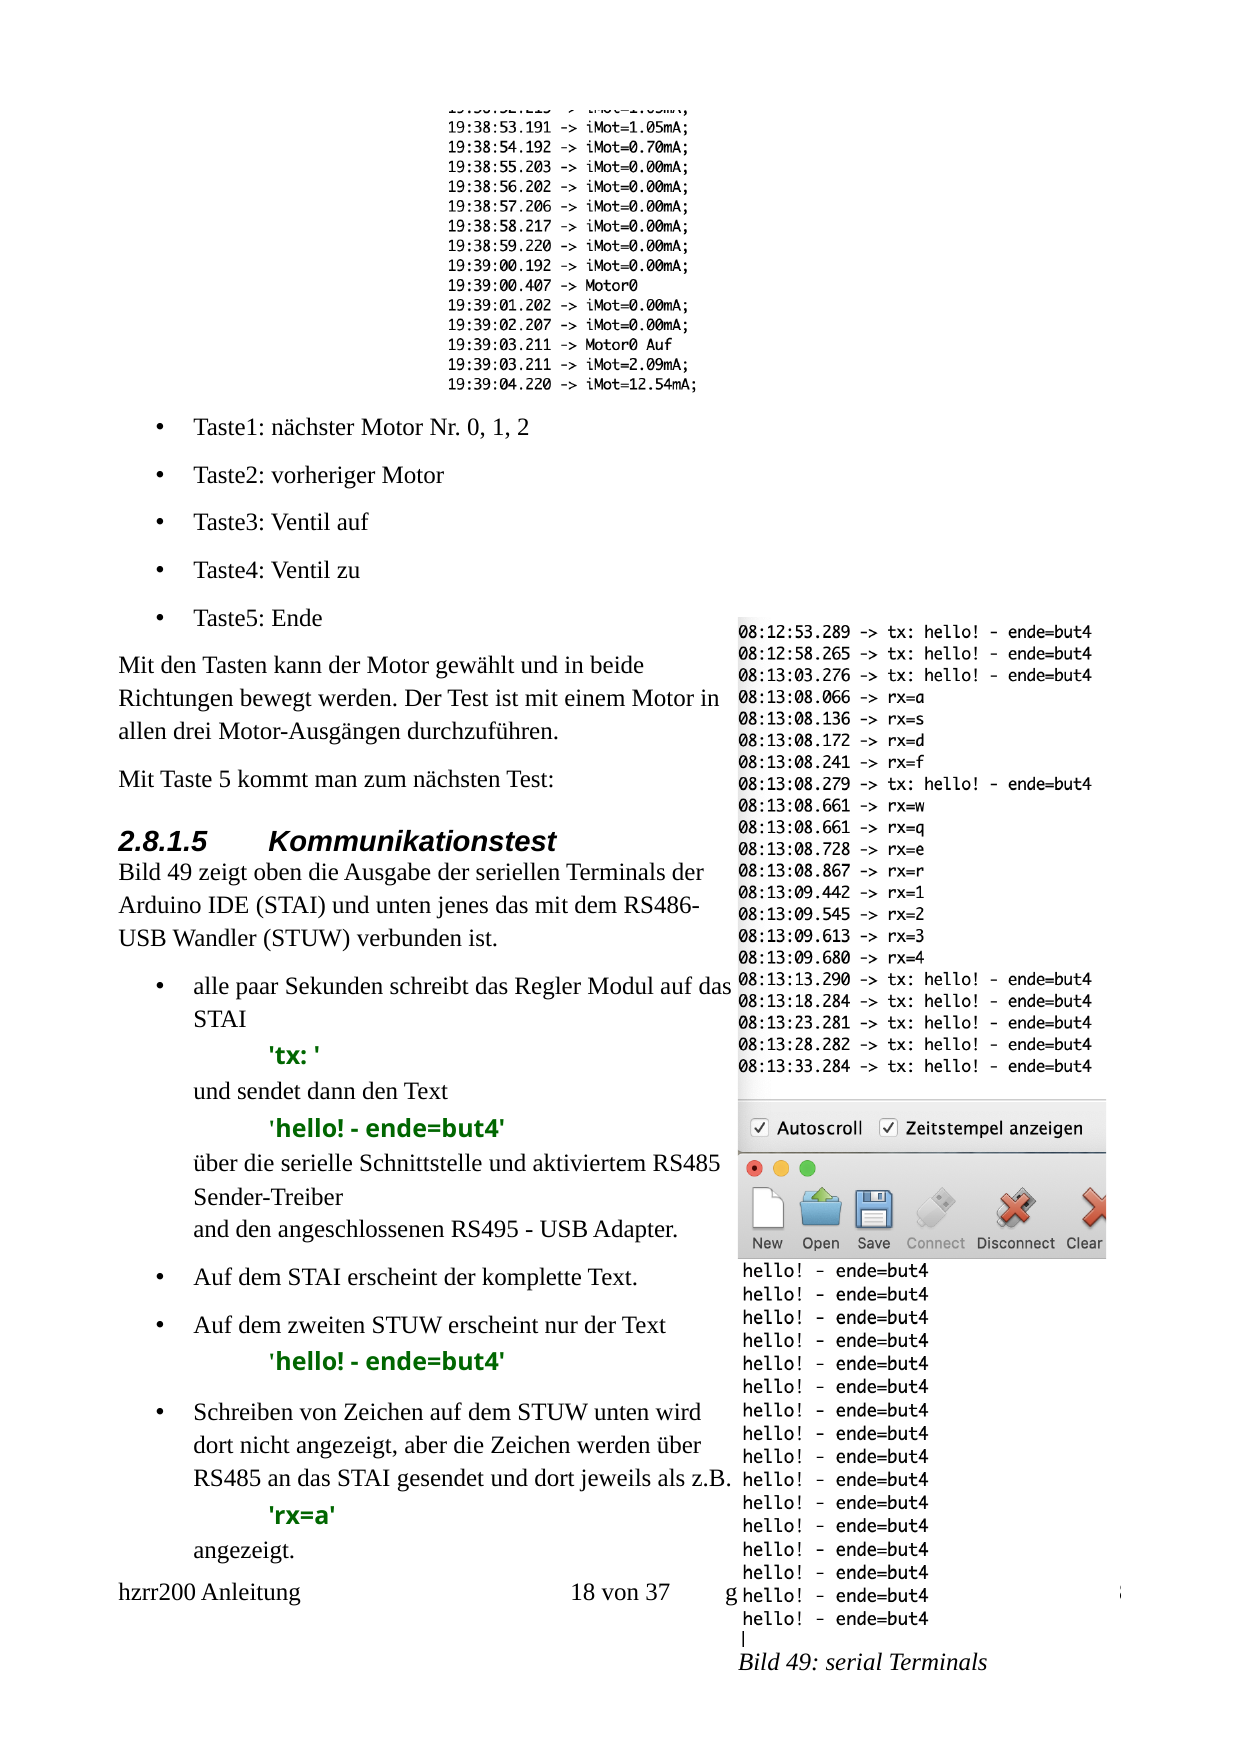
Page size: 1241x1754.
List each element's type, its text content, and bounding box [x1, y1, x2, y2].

list Schreiben von Zeichen auf dem STUW unten wird dort nicht angezeigt, aber die Zeichen werden über RS485 an das STAI gesendet und dort jeweils als z.B. 'rx=a' angezeigt. [156, 1397, 737, 1564]
text Mit Taste 5 kommt man zum nächsten Test: [118, 764, 737, 793]
list Taste5: Ende [156, 603, 738, 631]
list Auf dem zweiten STUW erscheint nur der Text 'hello! - ende=but4' [156, 1310, 737, 1378]
list Taste1: nächster Motor Nr. 0, 1, 2 [156, 412, 1122, 441]
list Auf dem STAI erscheint der komplette Text. [156, 1262, 737, 1291]
text Bild 49: serial Terminals [738, 594, 1120, 1675]
text Mit den Tasten kann der Motor gewählt und in beide Richtungen bewegt werden. Der Test ist mit einem Motor in allen drei Motor-Ausgängen durchzuführen. [118, 650, 737, 745]
subtitle Kommunikationstest [118, 824, 737, 857]
list Taste3: Ventil auf [156, 507, 1122, 536]
list Taste4: Ventil zu [156, 555, 1122, 584]
text Bild 48: Ausgabe beim Motortest [447, 87, 793, 110]
picture [446, 110, 794, 394]
list alle paar Sekunden schreibt das Regler Modul auf das STAI 'tx: ' und sendet dann den Text 'hello! - ende=but4' über die serielle Schnittstelle und aktiviertem RS485 Sender-Treiber and den angeschlossenen RS495 - USB Adapter. [156, 971, 737, 1243]
picture [737, 617, 1107, 1647]
list Taste2: vorheriger Motor [156, 460, 1122, 488]
subtitle [738, 582, 1120, 594]
text Bild 49 zeigt oben die Ausgabe der seriellen Terminals der Arduino IDE (STAI) und unten jenes das mit dem RS486-USB Wandler (STUW) verbunden ist. [118, 857, 737, 952]
subtitle [738, 1675, 1120, 1754]
